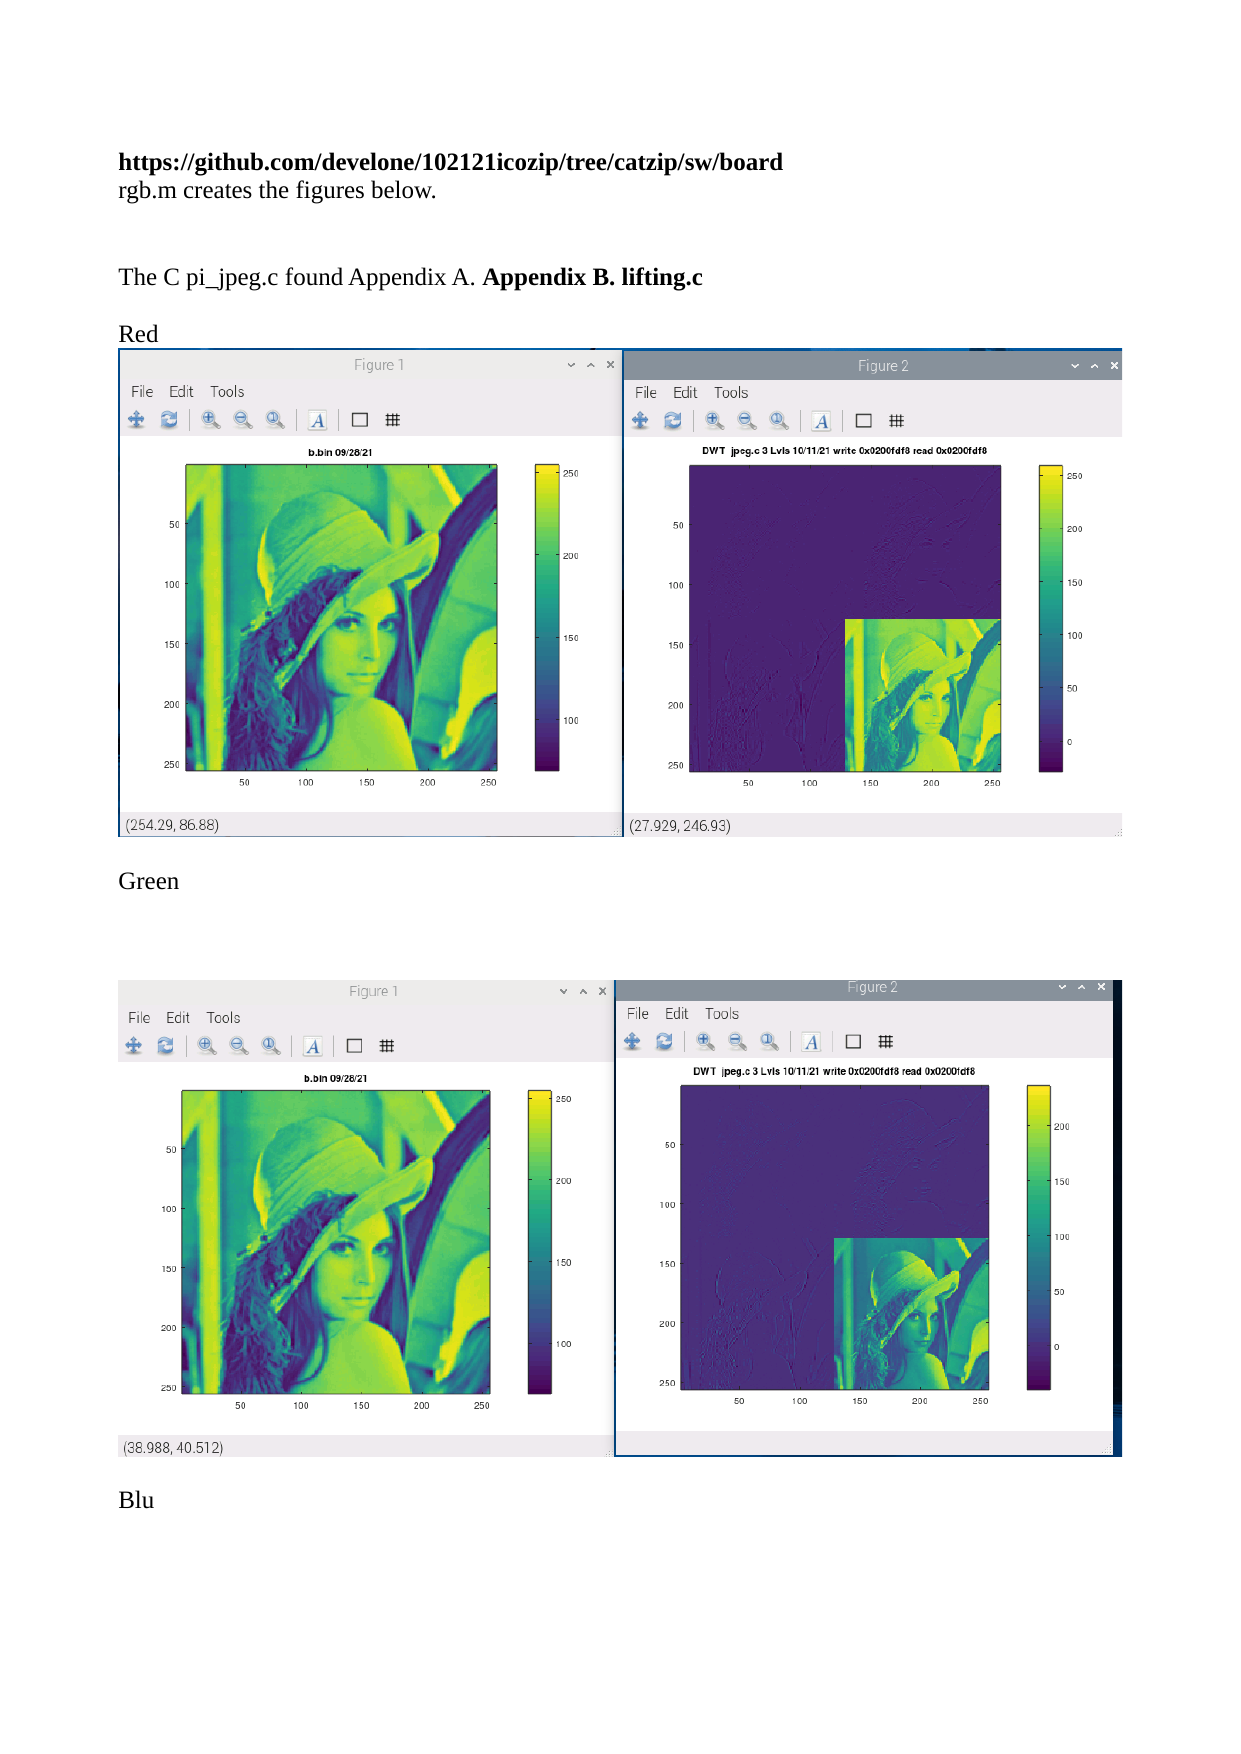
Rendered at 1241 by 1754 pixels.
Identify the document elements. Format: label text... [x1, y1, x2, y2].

text Red [118, 319, 1122, 348]
picture [118, 980, 1123, 1457]
text rgb.m creates the figures below. [118, 176, 1122, 204]
picture [118, 348, 1123, 837]
text Green [118, 866, 1122, 894]
text https://github.com/develone/102121icozip/tree/catzip/sw/board [118, 147, 1122, 176]
text Blu [118, 1485, 1122, 1514]
text The C pi_jpeg.c found Appendix A. Appendix B. lifting.c [118, 262, 1122, 291]
